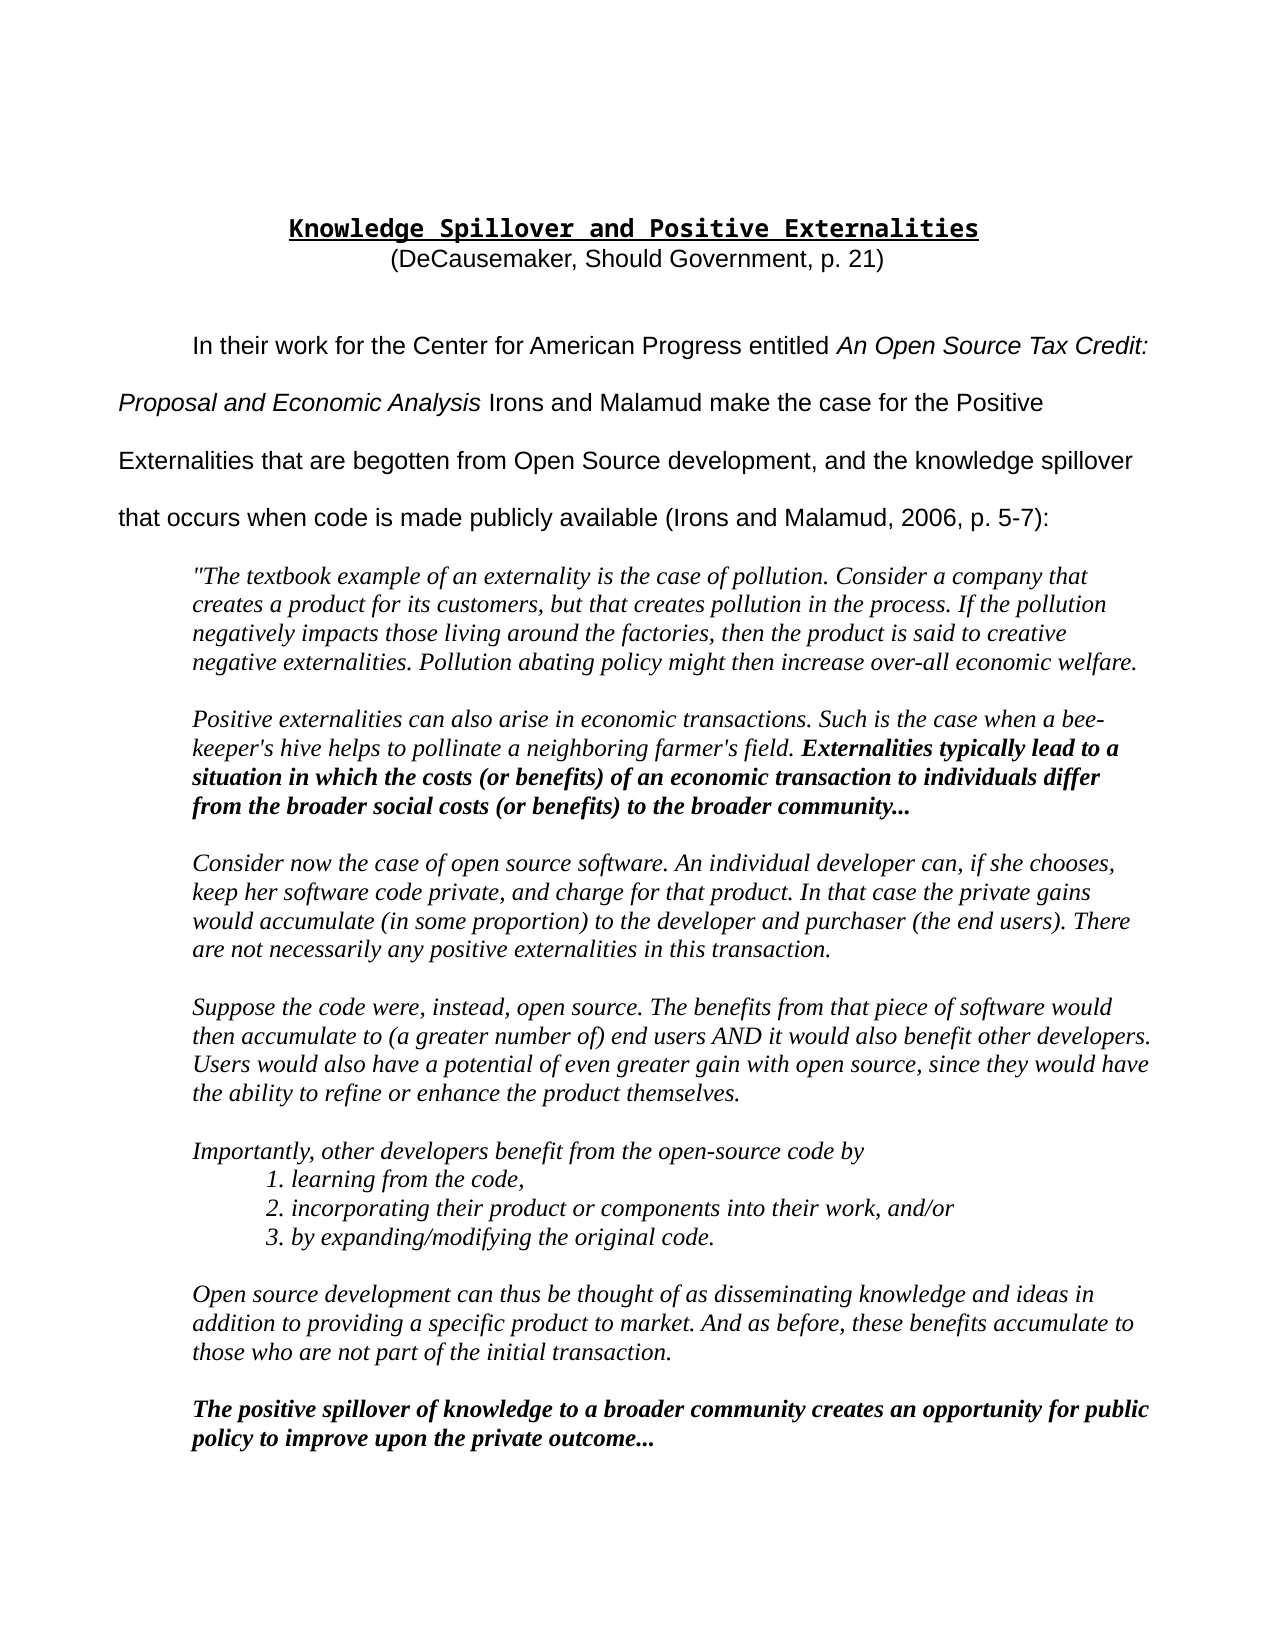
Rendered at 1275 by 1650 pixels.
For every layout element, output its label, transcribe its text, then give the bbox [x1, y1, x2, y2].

text Suppose the code were, instead, open source. The benefits from that piece of software would then accumulate to (a greater number of) end users AND it would also benefit other developers. Users would also have a potential of even greater gain with open source, since they would have the ability to refine or enhance the product themselves. [192, 992, 1157, 1107]
text In their work for the Center for American Progress entitled An Open Source Tax Credit: Proposal and Economic Analysis Irons and Malamud make the case for the Positive Externalities that are begotten from Open Source development, and the knowledge spillover that occurs when code is made publicly available (Irons and Malamud, 2006, p. 5-7): [118, 331, 1157, 532]
text 3. by expanding/modifying the original code. [266, 1222, 1157, 1251]
text 1. learning from the code, [266, 1164, 1157, 1193]
text Knowledge Spillover and Positive Externalities [118, 210, 1157, 244]
text Consider now the case of open source software. An individual developer can, if she chooses, keep her software code private, and charge for that product. In that case the private gains would accumulate (in some proportion) to the developer and purchaser (the end users). There are not necessarily any positive externalities in this transaction. [192, 848, 1157, 963]
text The positive spillover of knowledge to a broader community creates an opportunity for public policy to improve upon the private outcome... [192, 1394, 1157, 1452]
text Open source development can thus be thought of as disseminating knowledge and ideas in addition to providing a specific product to market. And as before, these benefits accumulate to those who are not part of the initial transaction. [192, 1279, 1157, 1366]
text Positive externalities can also arise in economic transactions. Such is the case when a bee-keeper's hive helps to pollinate a neighboring farmer's field. Externalities typically lead to a situation in which the costs (or benefits) of an economic transaction to individuals differ from the broader social costs (or benefits) to the broader community... [192, 704, 1157, 819]
text Importantly, other developers benefit from the open-source code by [192, 1136, 1157, 1164]
text 2. incorporating their product or components into their work, and/or [266, 1193, 1157, 1222]
text "The textbook example of an externality is the case of pollution. Consider a company that creates a product for its customers, but that creates pollution in the process. If the pollution negatively impacts those living around the factories, then the product is said to creative negative externalities. Pollution abating policy might then increase over-all economic welfare. [192, 561, 1157, 676]
text (DeCausemaker, Should Government, p. 21) [118, 244, 1157, 273]
